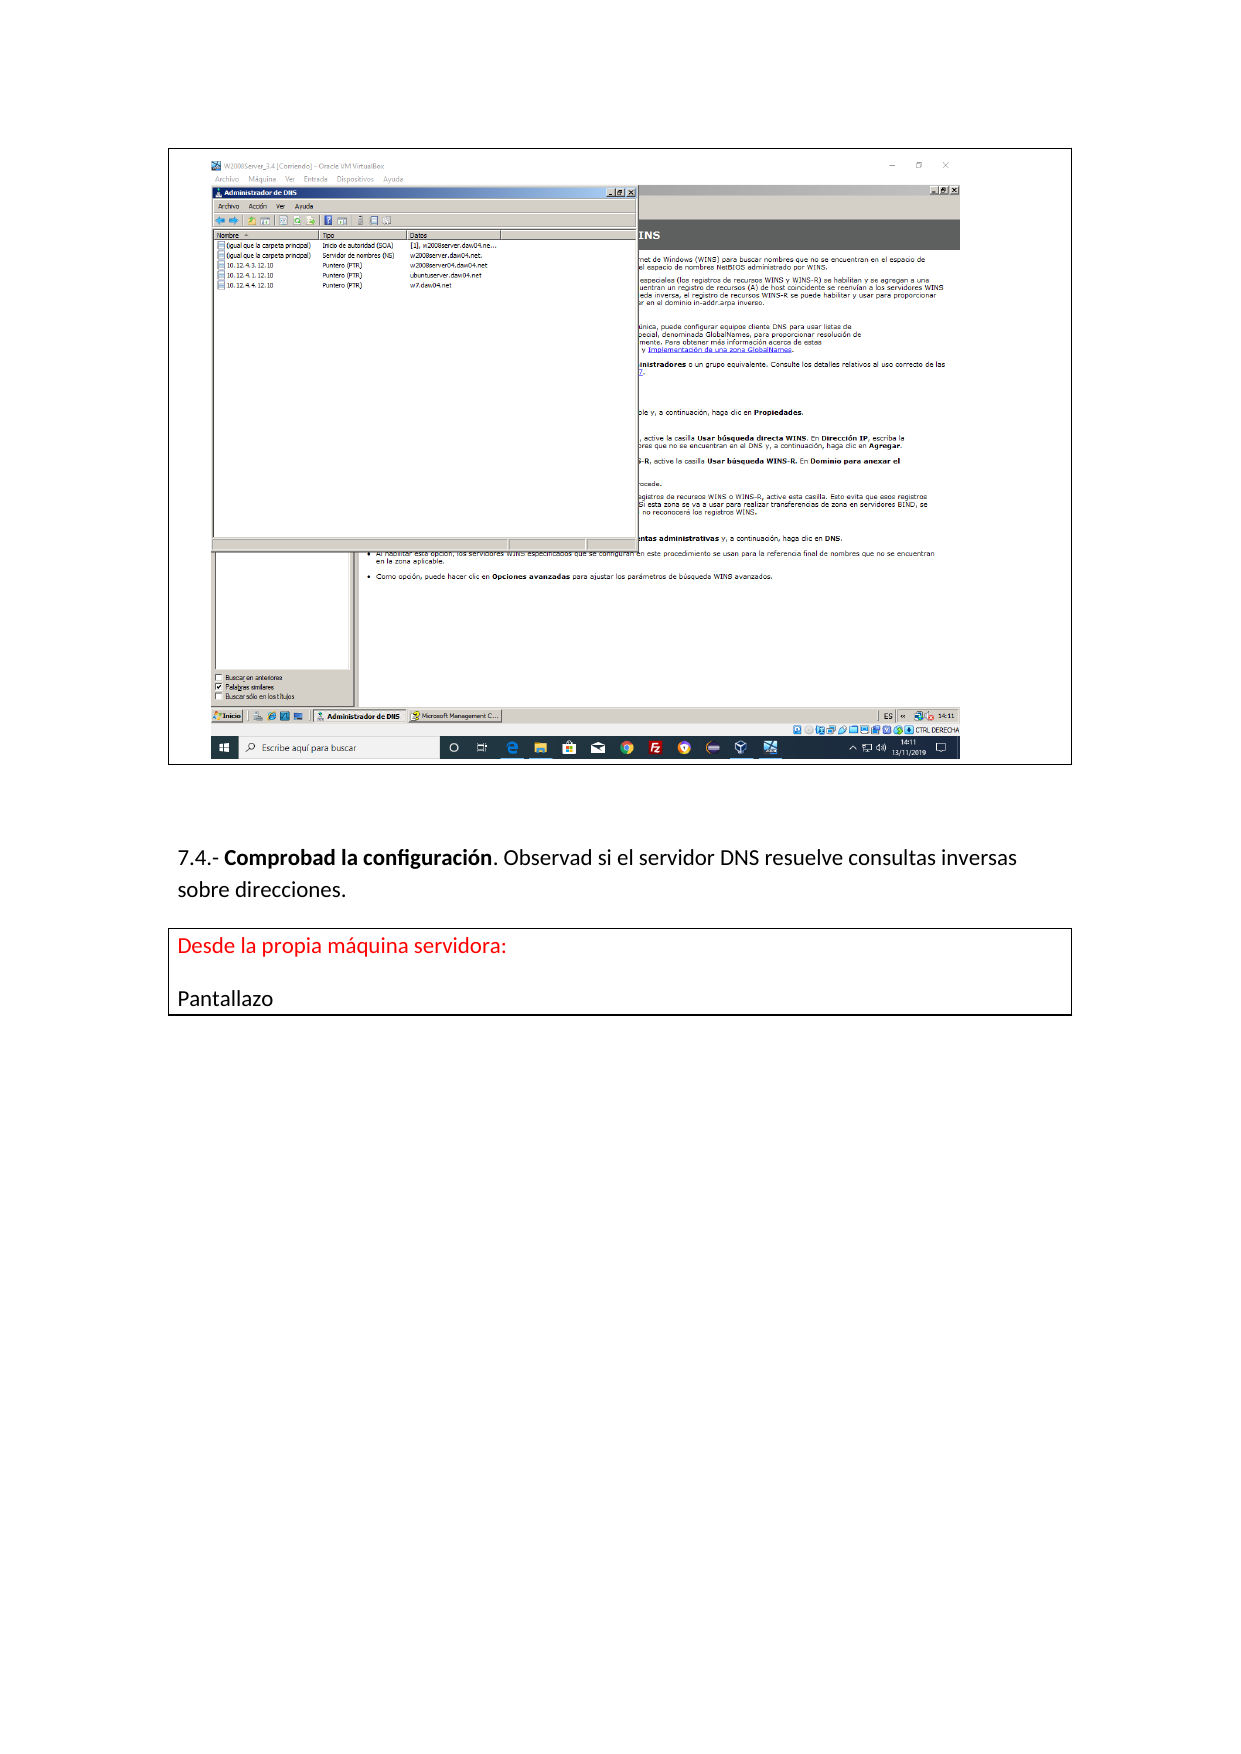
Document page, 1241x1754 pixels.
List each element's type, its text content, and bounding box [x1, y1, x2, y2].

text Pantallazo [169, 981, 1071, 1014]
text Desde la propia máquina servidora: [169, 929, 1071, 959]
text 7.4.- Comprobad la configuración. Observad si el servidor DNS resuelve consultas inversas sobre direcciones. [177, 843, 1063, 903]
picture [211, 159, 960, 759]
